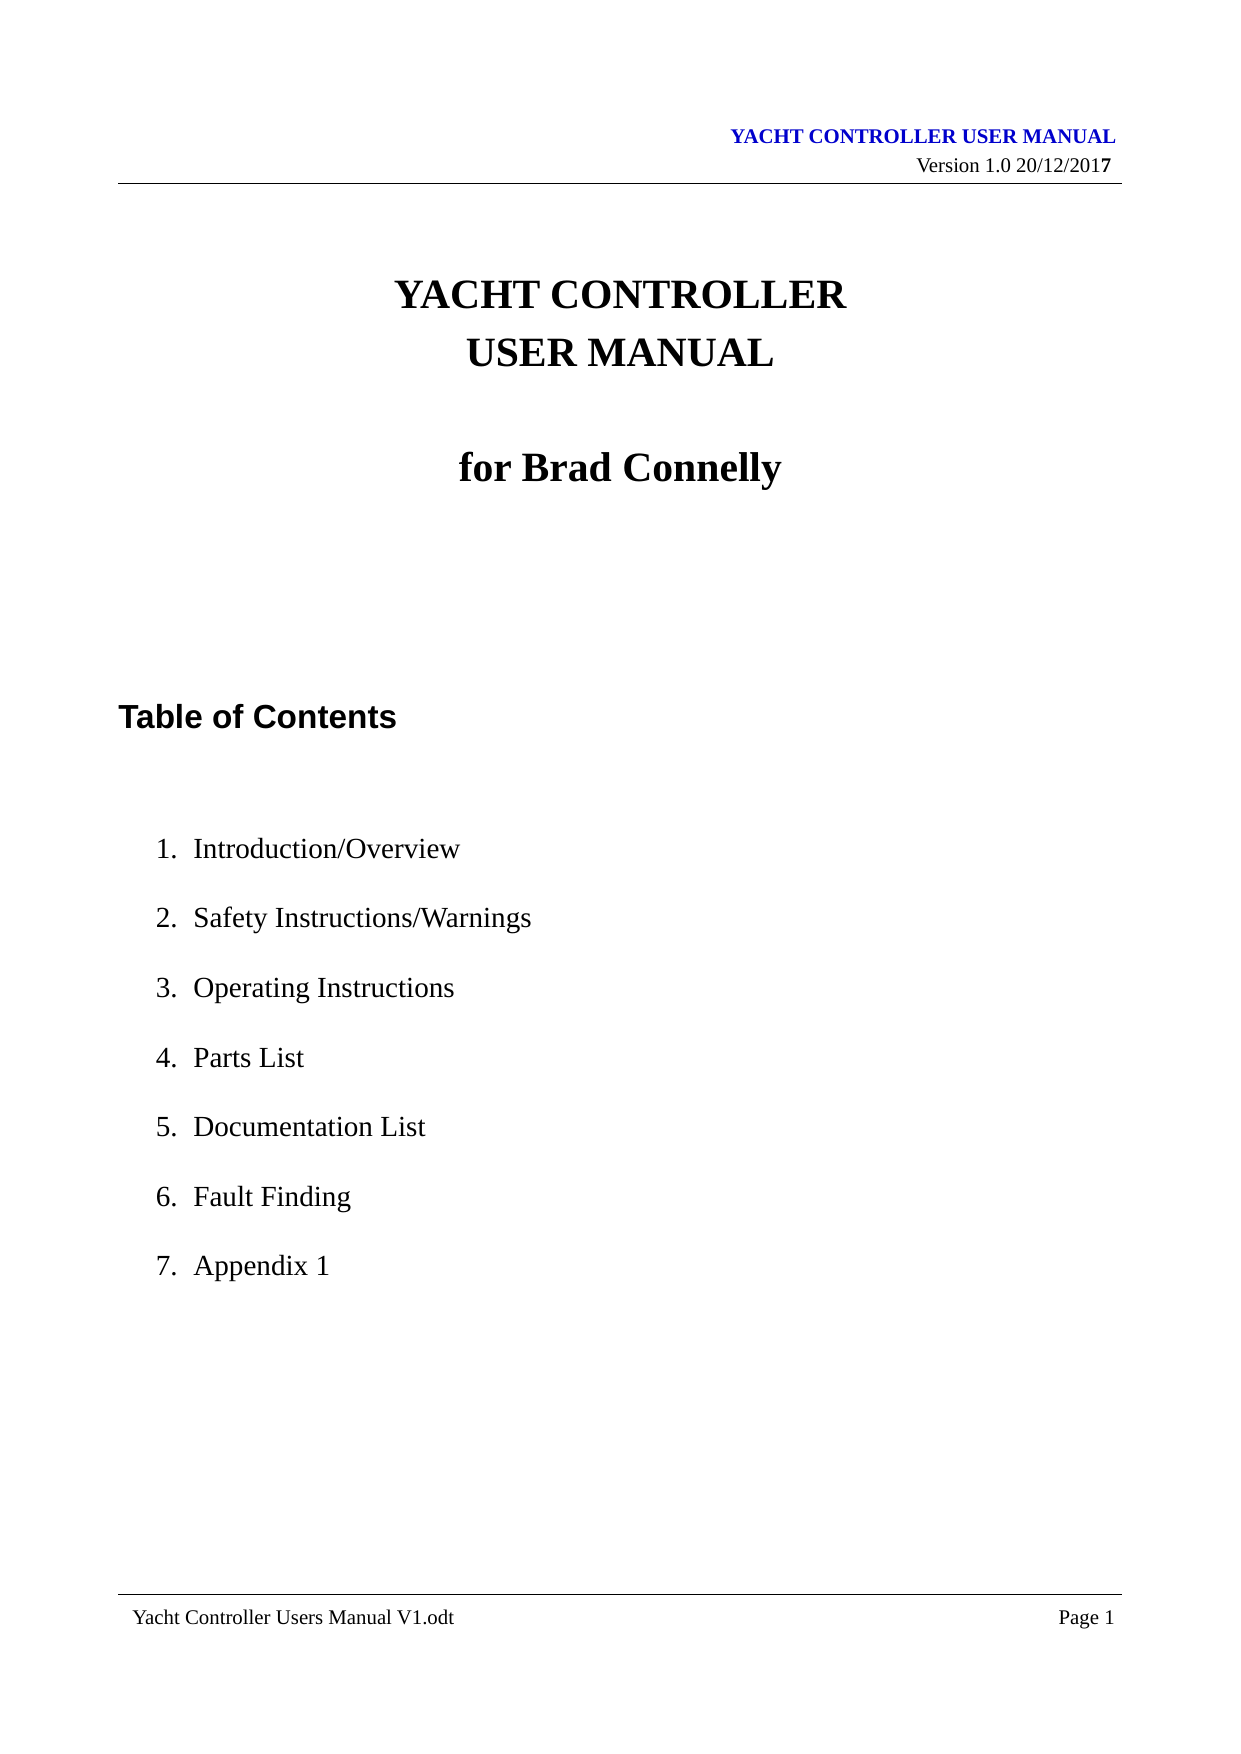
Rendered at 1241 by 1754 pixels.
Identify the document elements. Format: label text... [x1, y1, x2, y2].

text USER MANUAL [118, 327, 1122, 375]
list Safety Instructions/Warnings [156, 901, 1122, 934]
list Introduction/Overview [156, 831, 1122, 864]
list Fault Finding [156, 1179, 1122, 1212]
list Parts List [156, 1040, 1122, 1073]
text YACHT CONTROLLER [118, 270, 1122, 318]
text for Brad Connelly [118, 442, 1122, 490]
list Operating Instructions [156, 970, 1122, 1004]
subtitle Table of Contents [118, 697, 1122, 736]
list Documentation List [156, 1109, 1122, 1143]
list Appendix 1 [156, 1248, 1122, 1282]
